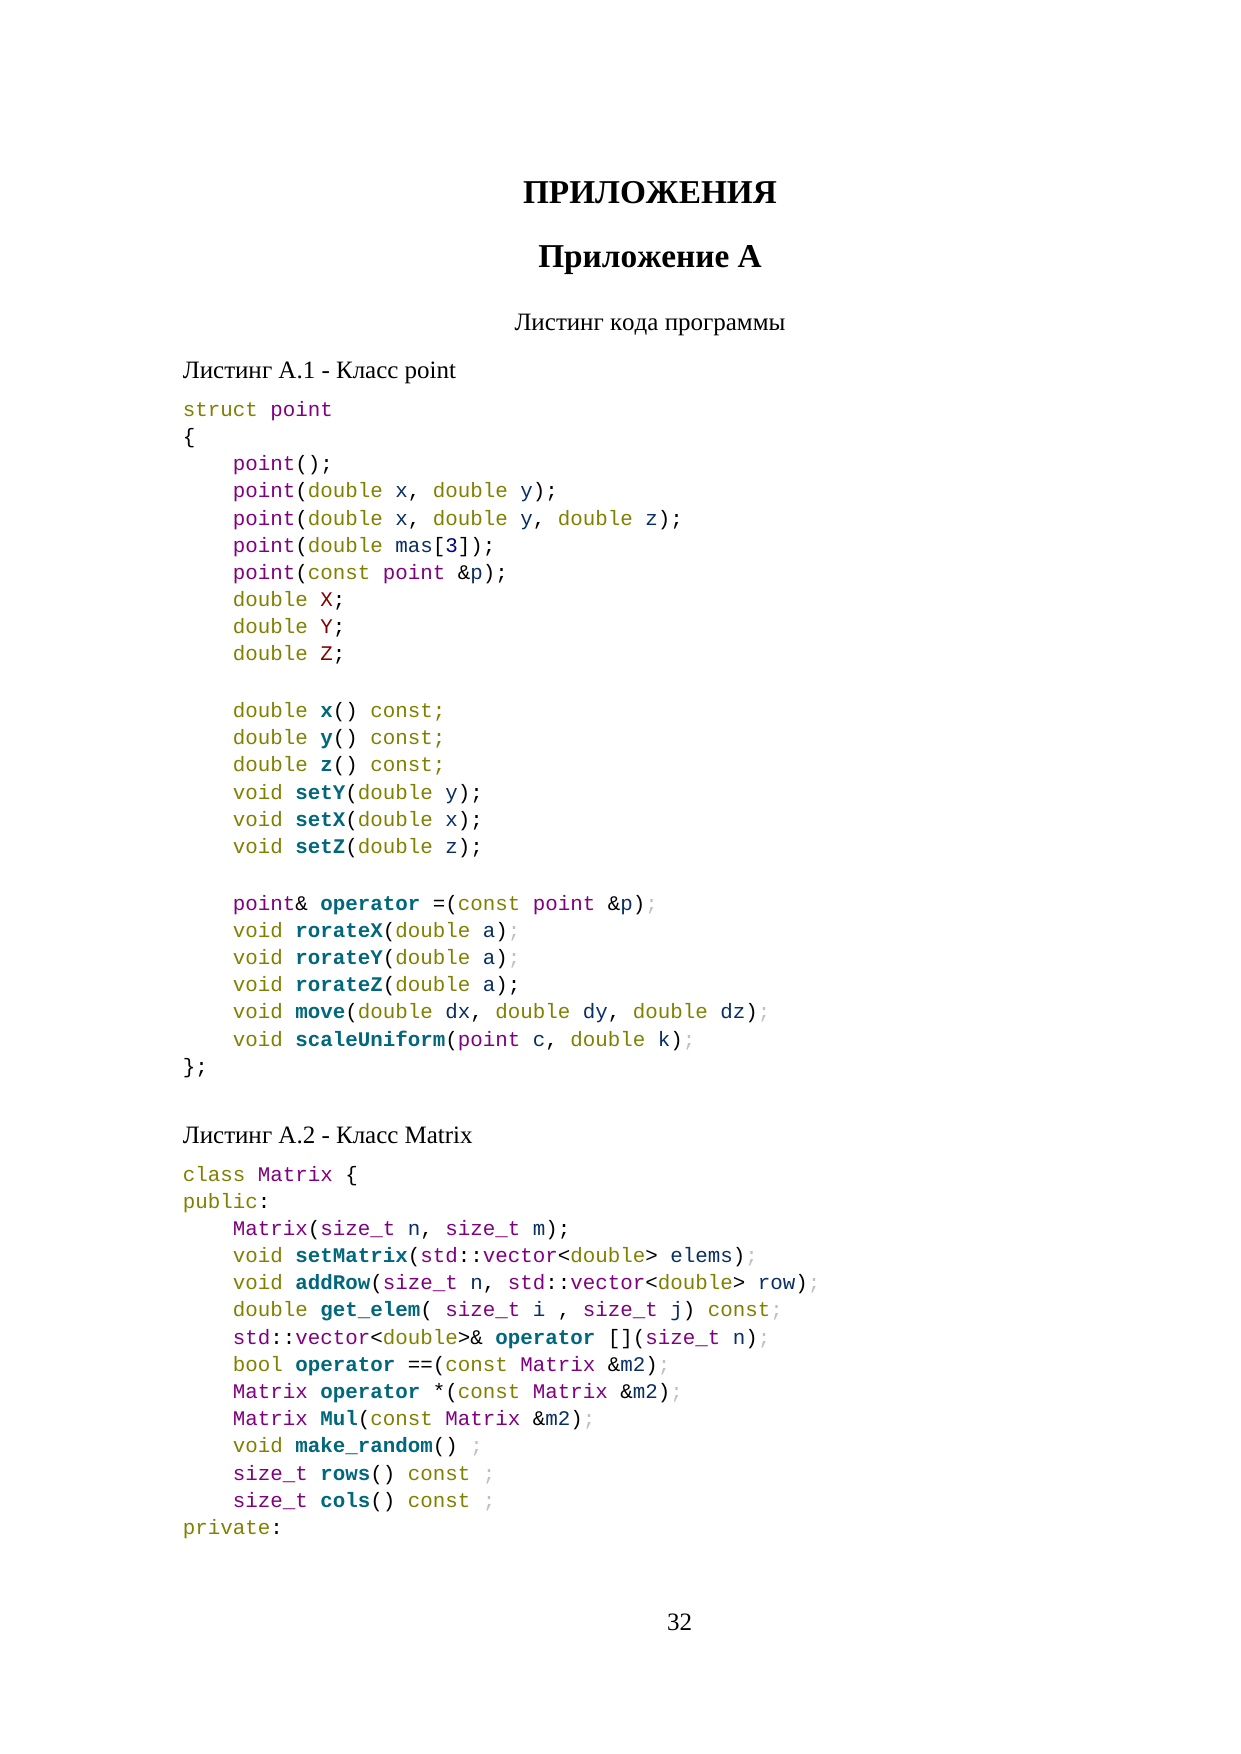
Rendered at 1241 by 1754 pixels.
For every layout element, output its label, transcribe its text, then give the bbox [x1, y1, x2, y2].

subtitle Приложение А [177, 237, 1122, 275]
text Листинг кода программы [177, 307, 1122, 336]
table_cell Листинг А.2 - Класс Matrix class Matrix { public: Matrix(size_t n, size_t m); void setMatrix(std::vector<double> elems); void addRow(size_t n, std::vector<double> row); double get_elem( size_t i , size_t j) const; std::vector<double>& operator [](size_t n); bool operator ==(const Matrix &m2); Matrix operator *(const Matrix &m2); Matrix Mul(const Matrix &m2); void make_random() ; size_t rows() const ; size_t cols() const ; private: [177, 1115, 1152, 1546]
table_header Листинг А.1 - Класс point struct point { point(); point(double x, double y); point(double x, double y, double z); point(double mas[3]); point(const point &p); double X; double Y; double Z; double x() const; double y() const; double z() const; void setY(double y); void setX(double x); void setZ(double z); point& operator =(const point &p); void rorateX(double a); void rorateY(double a); void rorateZ(double a); void move(double dx, double dy, double dz); void scaleUniform(point c, double k); }; [177, 350, 1152, 1115]
subtitle ПРИЛОЖЕНИЯ [177, 172, 1122, 210]
